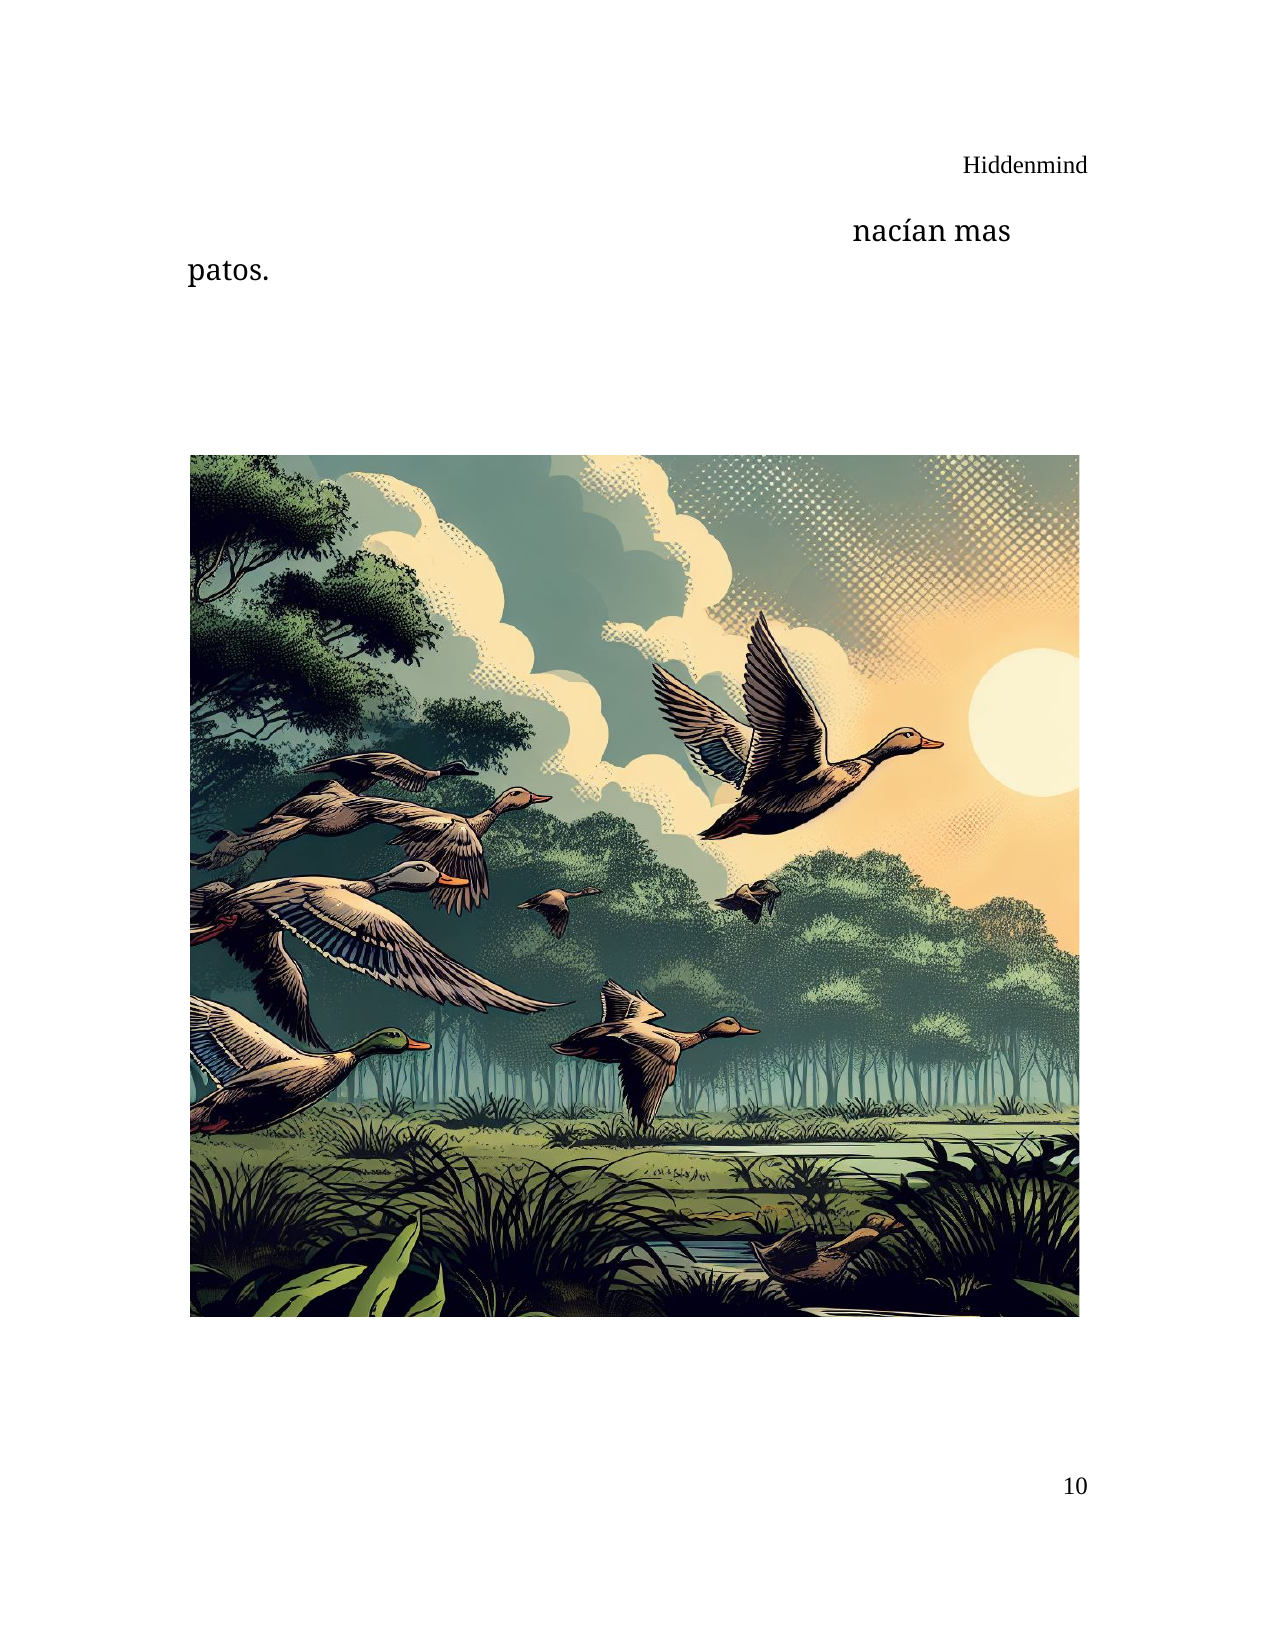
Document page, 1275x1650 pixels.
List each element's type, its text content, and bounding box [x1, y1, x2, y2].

picture [190, 455, 1080, 1317]
text nacían mas patos. [187, 210, 1087, 289]
